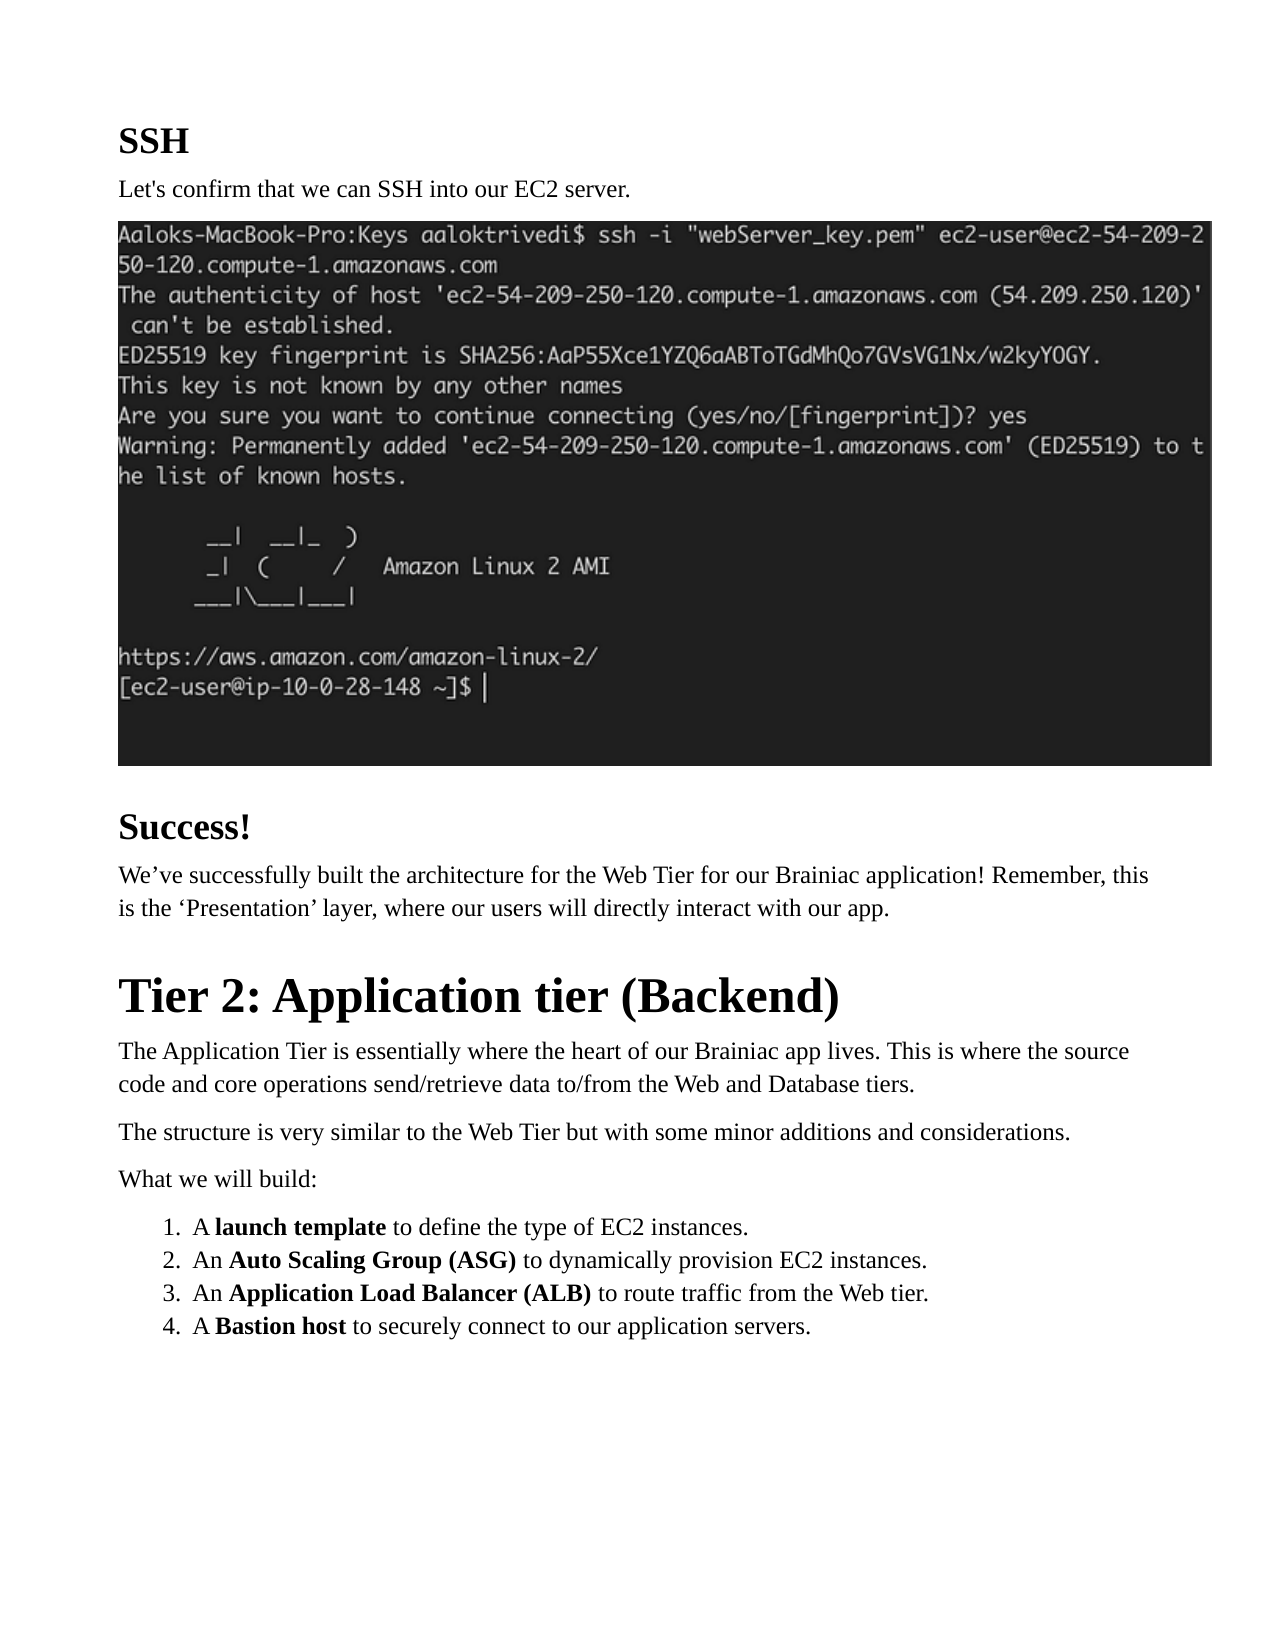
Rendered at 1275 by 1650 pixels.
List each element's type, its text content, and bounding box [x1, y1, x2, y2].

list A Bastion host to securely connect to our application servers. [162, 1311, 1157, 1340]
list An Application Load Balancer (ALB) to route traffic from the Web tier. [162, 1278, 1157, 1307]
list An Auto Scaling Group (ASG) to dynamically provision EC2 instances. [162, 1245, 1157, 1274]
subtitle Tier 2: Application tier (Backend) [118, 966, 1157, 1023]
text Let's confirm that we can SSH into our EC2 server. [118, 174, 1157, 202]
text We’ve successfully built the architecture for the Web Tier for our Brainiac application! Remember, this is the ‘Presentation’ layer, where our users will directly interact with our app. [118, 860, 1157, 922]
text The structure is very similar to the Web Tier but with some minor additions and considerations. [118, 1117, 1157, 1145]
subtitle SSH [118, 118, 1157, 161]
subtitle Success! [118, 805, 1157, 848]
list A launch template to define the type of EC2 instances. [162, 1212, 1157, 1241]
text The Application Tier is essentially where the heart of our Brainiac app lives. This is where the source code and core operations send/retrieve data to/from the Web and Database tiers. [118, 1036, 1157, 1098]
text What we will build: [118, 1164, 1157, 1193]
picture [118, 221, 1212, 766]
